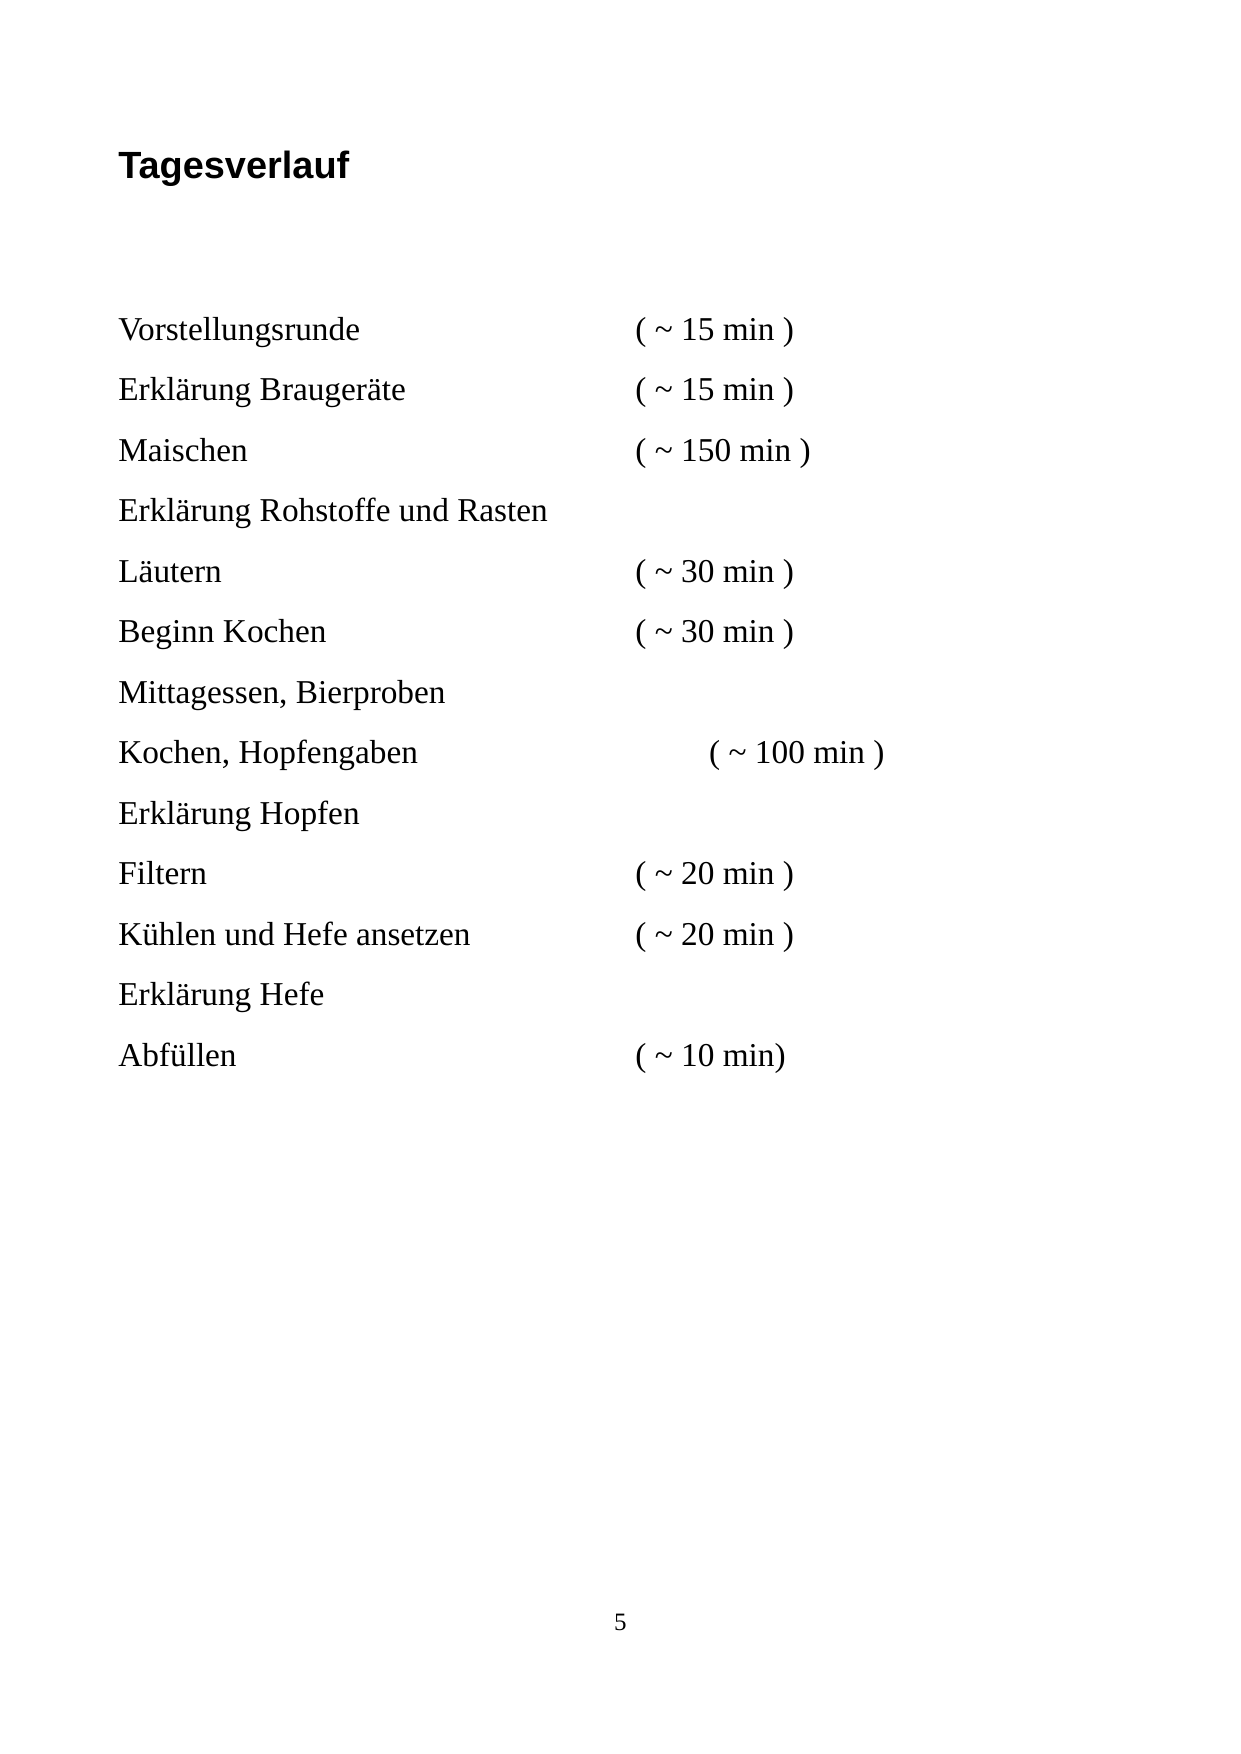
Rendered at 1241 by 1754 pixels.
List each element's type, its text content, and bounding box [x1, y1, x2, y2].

text Mittagessen, Bierproben [118, 672, 1122, 710]
text Kochen, Hopfengaben ( ~ 100 min ) [118, 732, 1122, 771]
text Erklärung Hefe [118, 974, 1122, 1013]
text Erklärung Hopfen [118, 793, 1122, 831]
text Erklärung Rohstoffe und Rasten [118, 490, 1122, 529]
text Läutern ( ~ 30 min ) [118, 551, 1122, 589]
text Kühlen und Hefe ansetzen ( ~ 20 min ) [118, 914, 1122, 952]
text Beginn Kochen ( ~ 30 min ) [118, 611, 1122, 650]
text Vorstellungsrunde ( ~ 15 min ) [118, 309, 1122, 347]
text Abfüllen ( ~ 10 min) [118, 1035, 1122, 1073]
text Filtern ( ~ 20 min ) [118, 853, 1122, 892]
text Erklärung Braugeräte ( ~ 15 min ) [118, 369, 1122, 408]
text Maischen ( ~ 150 min ) [118, 430, 1122, 468]
subtitle Tagesverlauf [118, 143, 1122, 187]
